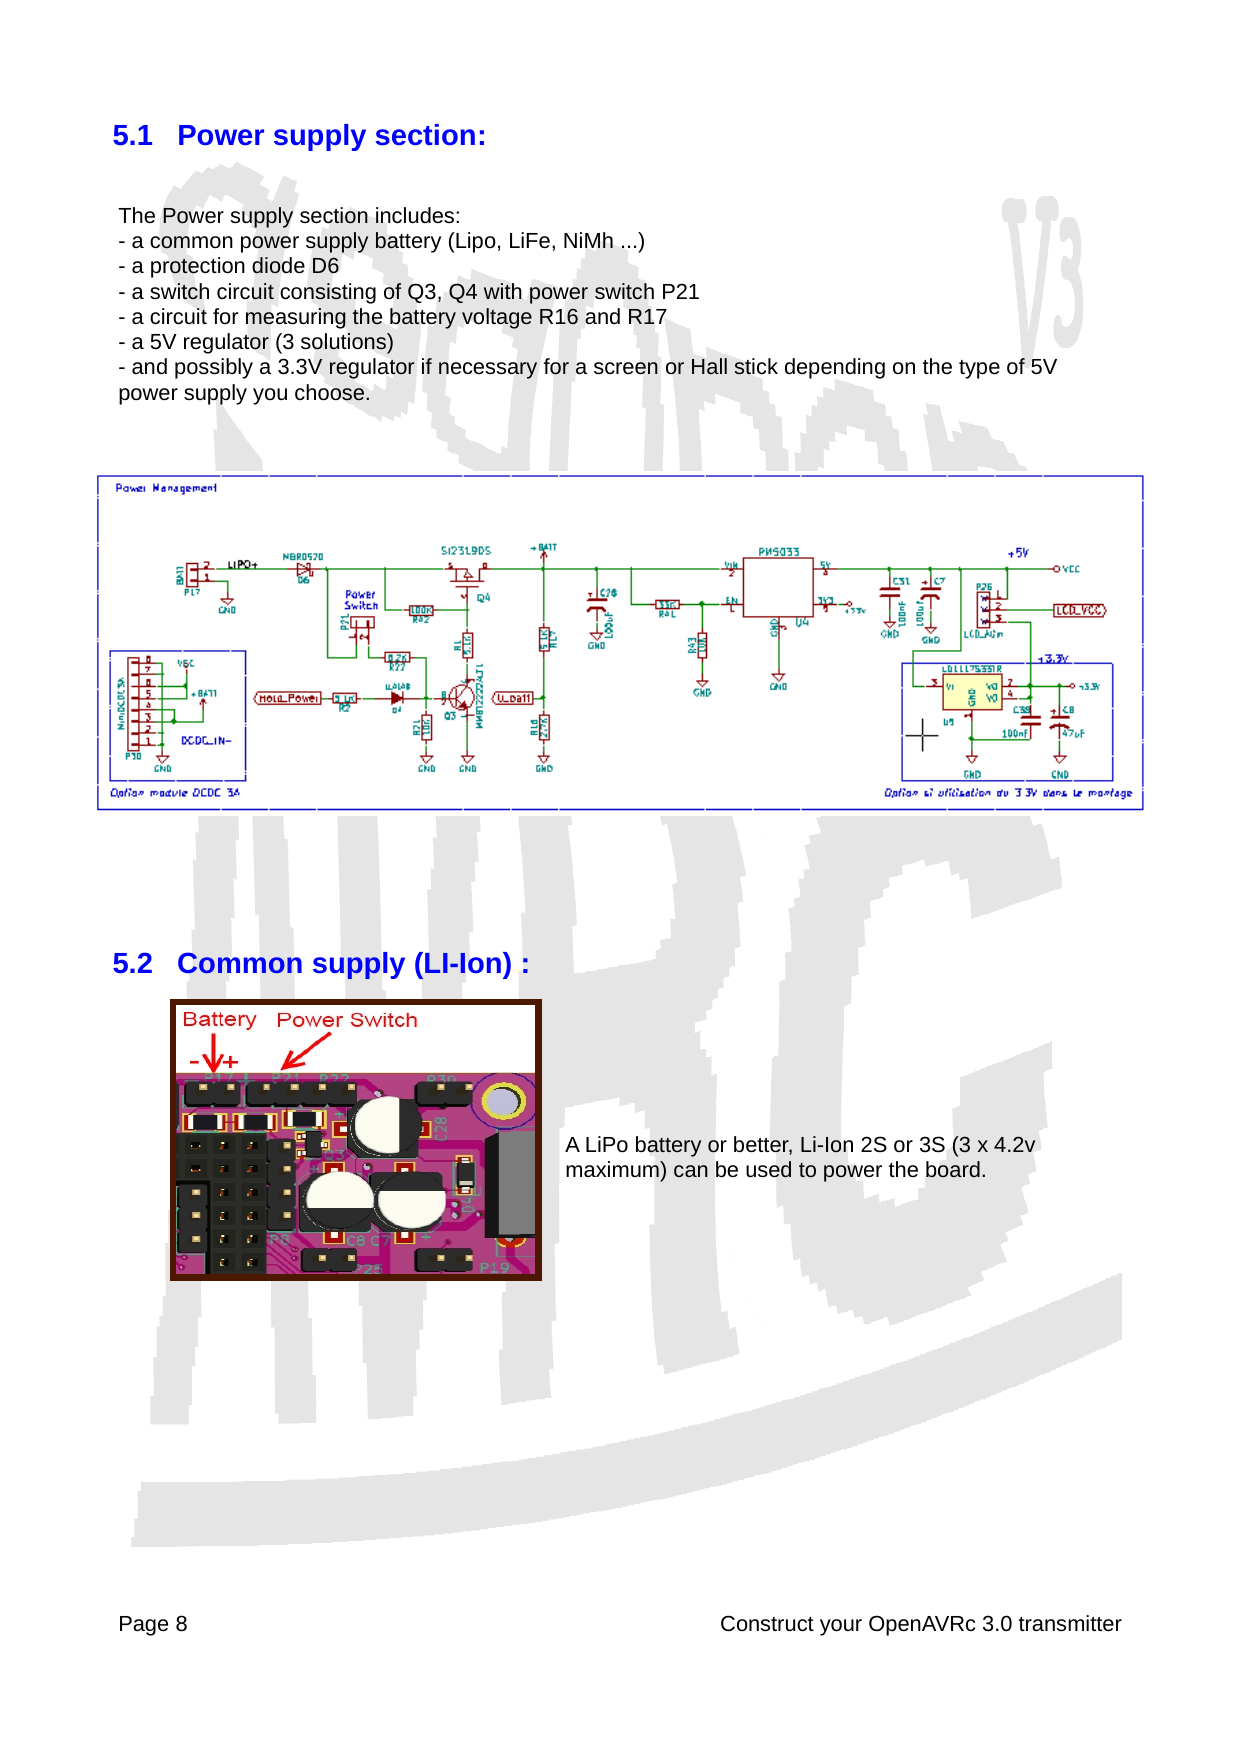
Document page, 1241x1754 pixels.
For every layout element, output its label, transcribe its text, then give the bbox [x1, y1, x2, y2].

text - a common power supply battery (Lipo, LiFe, NiMh ...) [118, 228, 1122, 253]
subtitle 5.2 Common supply (LI-Ion) : [112, 946, 1122, 979]
text A LiPo battery or better, Li-Ion 2S or 3S (3 x 4.2v maximum) can be used to power the board. [542, 1132, 1122, 1182]
text - a switch circuit consisting of Q3, Q4 with power switch P21 [118, 278, 1122, 304]
picture [176, 1005, 535, 1274]
text [118, 1132, 170, 1182]
subtitle 5.1 Power supply section: [112, 118, 1122, 152]
text - a circuit for measuring the battery voltage R16 and R17 [118, 304, 1122, 329]
text The Power supply section includes: [118, 203, 1122, 228]
text - and possibly a 3.3V regulator if necessary for a screen or Hall stick depending on the type of 5V power supply you choose. [118, 354, 1122, 404]
text - a protection diode D6 [118, 253, 1122, 278]
picture [95, 471, 1146, 816]
text - a 5V regulator (3 solutions) [118, 329, 1122, 354]
